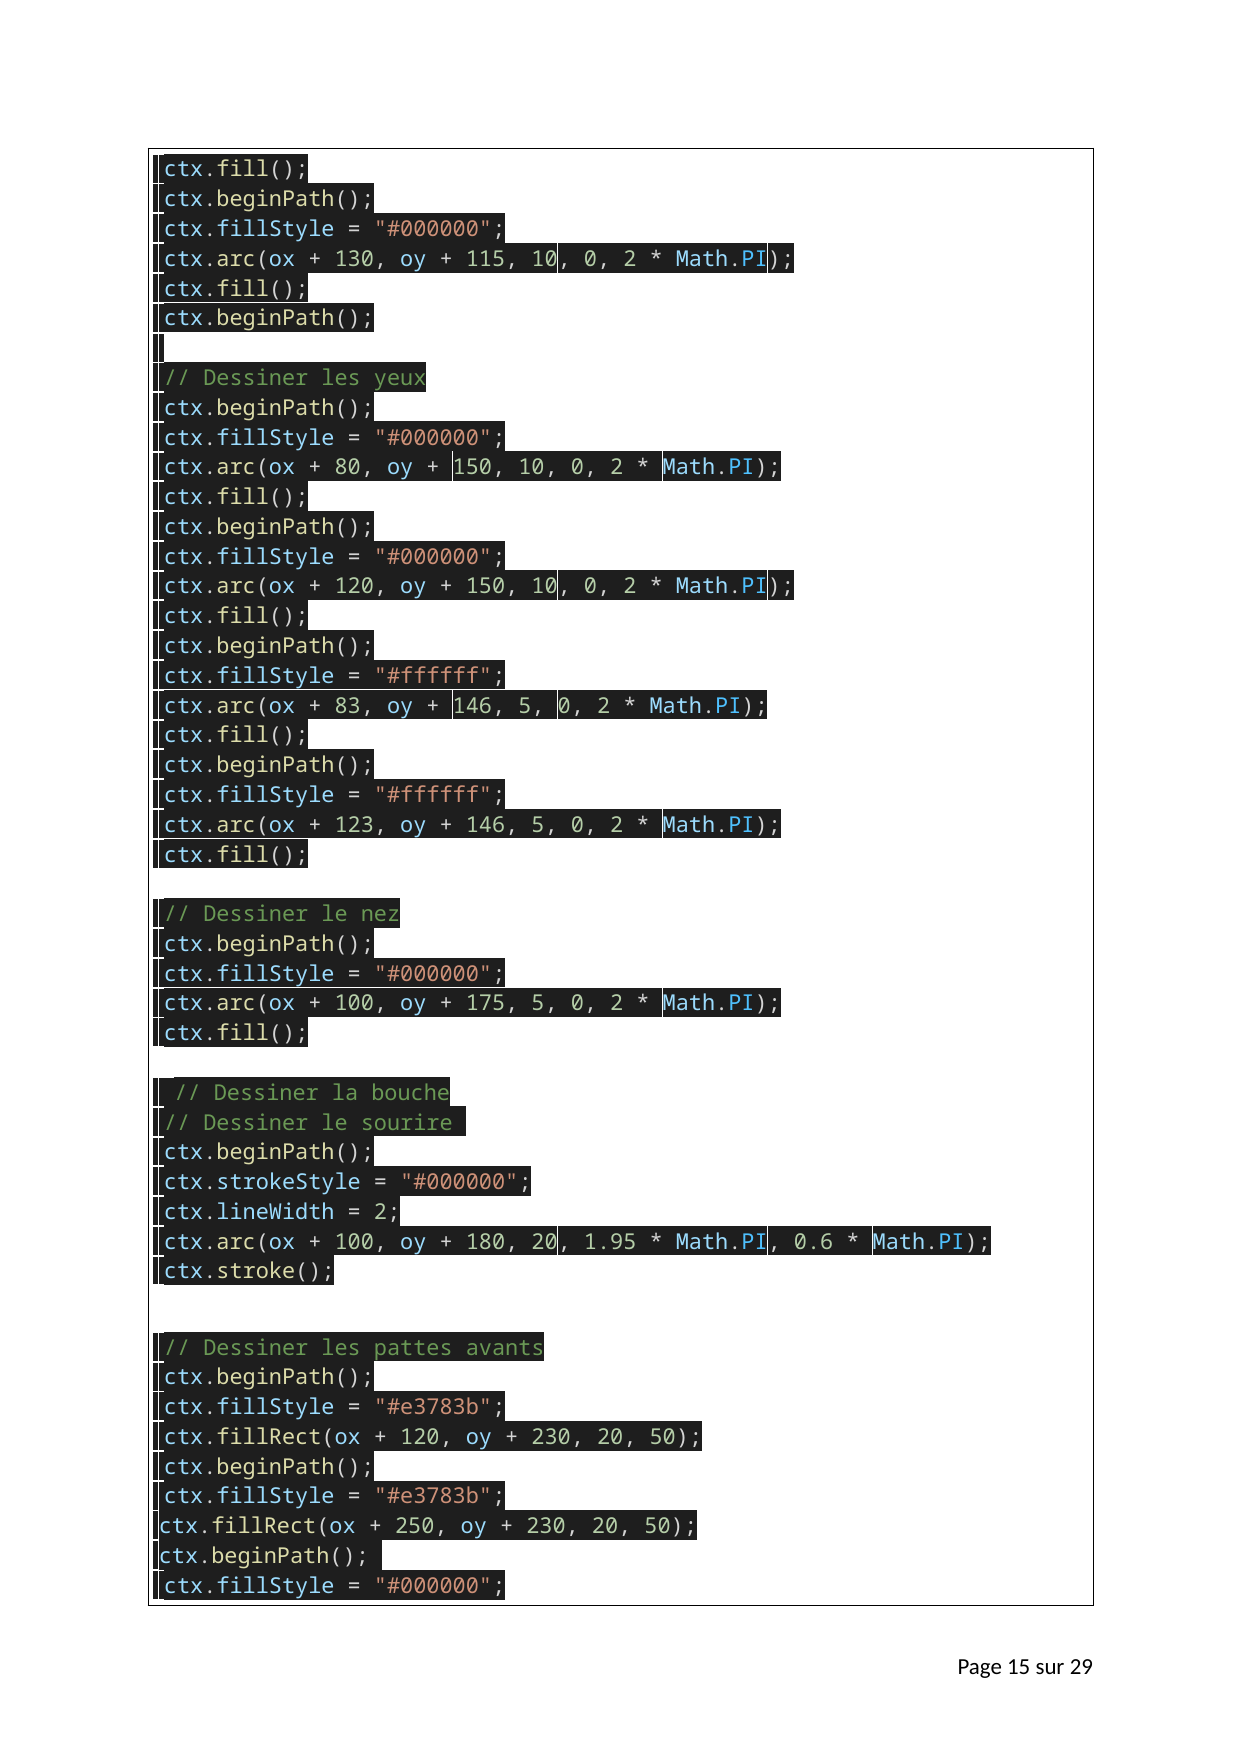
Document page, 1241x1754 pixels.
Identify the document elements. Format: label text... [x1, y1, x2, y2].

table_header ctx.fill(); ctx.beginPath(); ctx.fillStyle = "#000000"; ctx.arc(ox + 130, oy + 115, 10, 0, 2 * Math.PI); ctx.fill(); ctx.beginPath(); // Dessiner les yeux ctx.beginPath(); ctx.fillStyle = "#000000"; ctx.arc(ox + 80, oy + 150, 10, 0, 2 * Math.PI); ctx.fill(); ctx.beginPath(); ctx.fillStyle = "#000000"; ctx.arc(ox + 120, oy + 150, 10, 0, 2 * Math.PI); ctx.fill(); ctx.beginPath(); ctx.fillStyle = "#ffffff"; ctx.arc(ox + 83, oy + 146, 5, 0, 2 * Math.PI); ctx.fill(); ctx.beginPath(); ctx.fillStyle = "#ffffff"; ctx.arc(ox + 123, oy + 146, 5, 0, 2 * Math.PI); ctx.fill(); // Dessiner le nez ctx.beginPath(); ctx.fillStyle = "#000000"; ctx.arc(ox + 100, oy + 175, 5, 0, 2 * Math.PI); ctx.fill(); // Dessiner la bouche // Dessiner le sourire ctx.beginPath(); ctx.strokeStyle = "#000000"; ctx.lineWidth = 2; ctx.arc(ox + 100, oy + 180, 20, 1.95 * Math.PI, 0.6 * Math.PI); ctx.stroke(); // Dessiner les pattes avants ctx.beginPath(); ctx.fillStyle = "#e3783b"; ctx.fillRect(ox + 120, oy + 230, 20, 50); ctx.beginPath(); ctx.fillStyle = "#e3783b"; ctx.fillRect(ox + 250, oy + 230, 20, 50); ctx.beginPath(); ctx.fillStyle = "#000000"; [149, 149, 1093, 1605]
